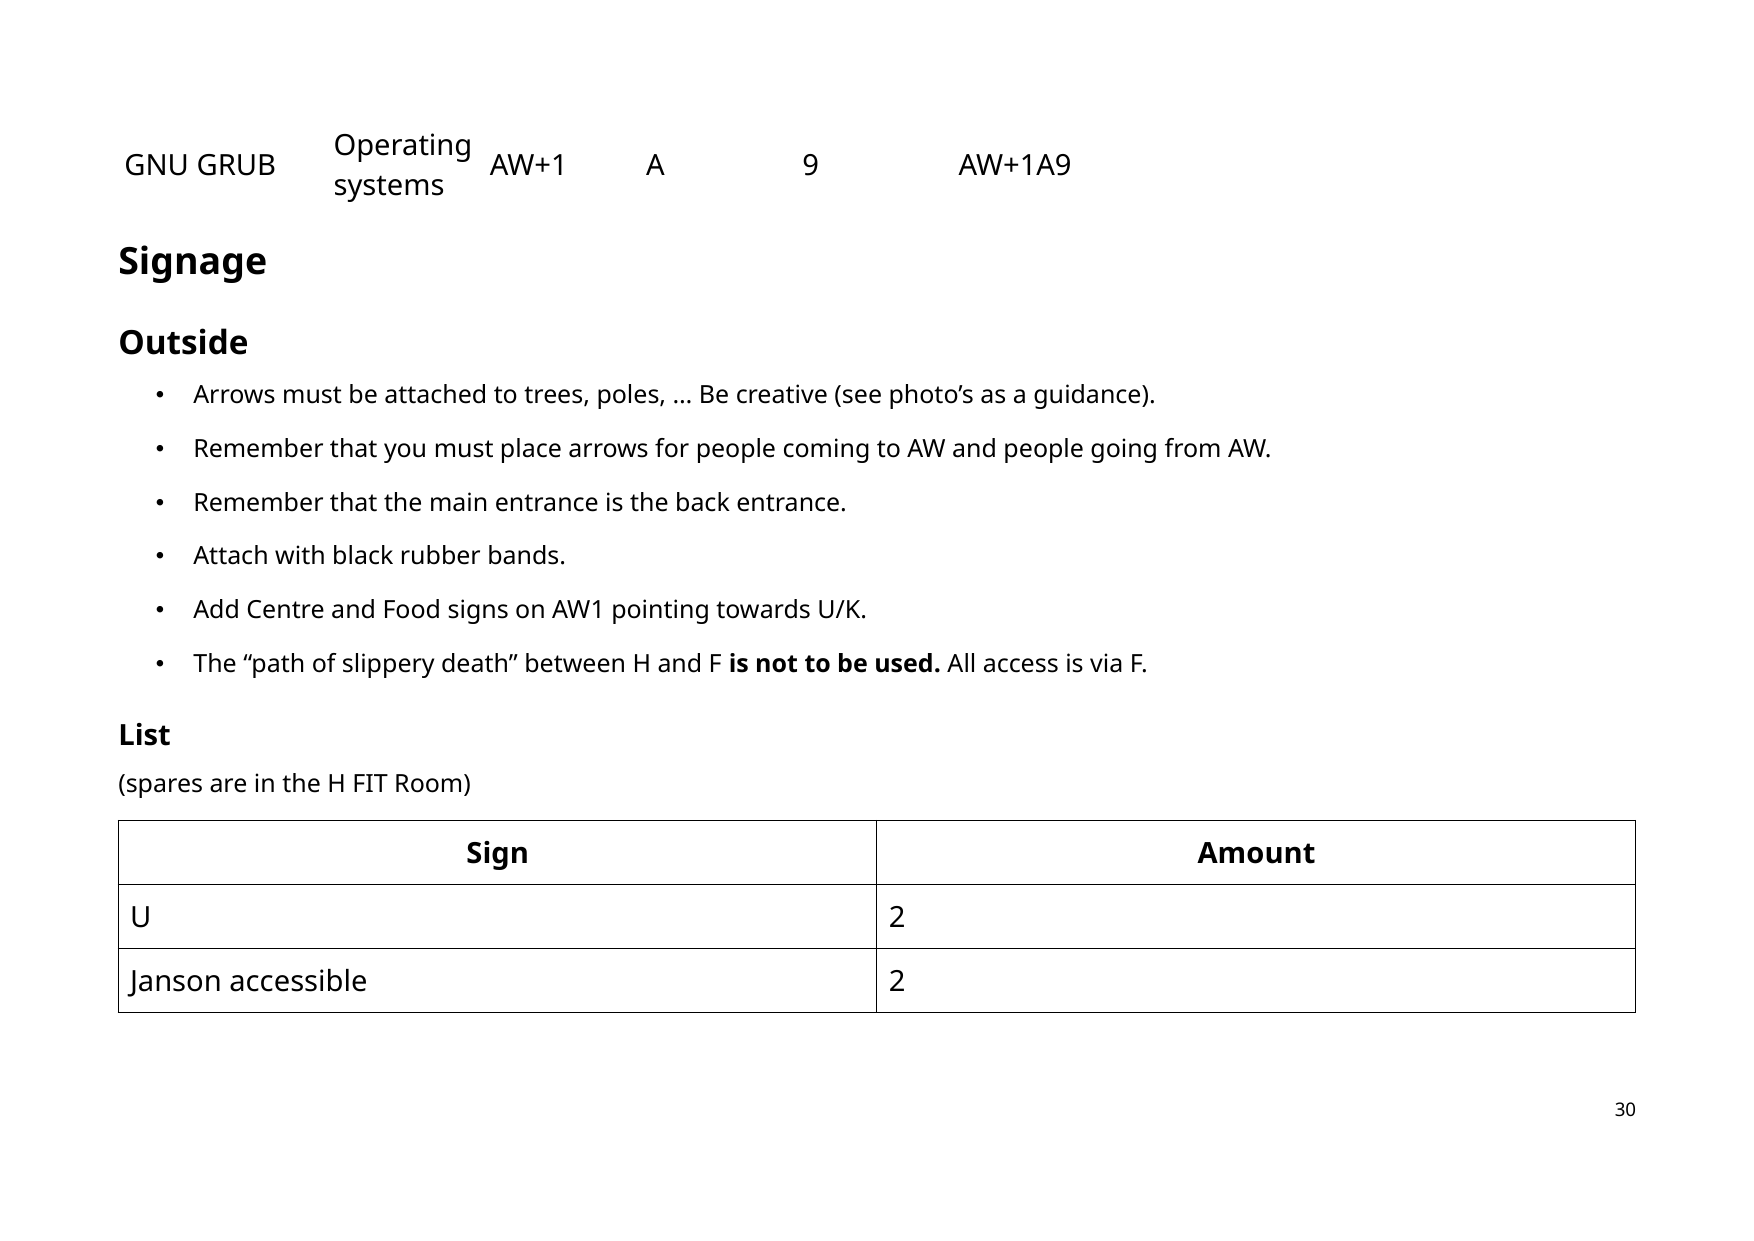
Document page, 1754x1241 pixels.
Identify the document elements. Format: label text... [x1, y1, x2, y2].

subtitle Outside [118, 319, 1636, 364]
table_cell AW+1 [484, 118, 640, 209]
list Attach with black rubber bands. [156, 538, 1636, 572]
list Add Centre and Food signs on AW1 pointing towards U/K. [156, 592, 1636, 626]
table_cell Operating systems [327, 118, 483, 209]
table_header Amount [877, 821, 1635, 884]
list Remember that you must place arrows for people coming to AW and people going from AW. [156, 430, 1636, 464]
subtitle Signage [118, 234, 1636, 285]
subtitle List [118, 714, 1636, 753]
table_header Sign [119, 821, 876, 884]
table_cell U [119, 885, 876, 948]
list Arrows must be attached to trees, poles, … Be creative (see photo’s as a guidance). [156, 377, 1636, 411]
table_cell 9 [796, 118, 952, 209]
table_cell 2 [877, 949, 1635, 1012]
table_cell 2 [877, 885, 1635, 948]
list The “path of slippery death” between H and F is not to be used. All access is via F. [156, 645, 1636, 679]
table_cell GNU GRUB [118, 118, 327, 209]
list Remember that the main entrance is the back entrance. [156, 484, 1636, 518]
table_cell A [640, 118, 796, 209]
table_cell AW+1A9 [952, 118, 1110, 209]
table_cell Janson accessible [119, 949, 876, 1012]
text (spares are in the H FIT Room) [118, 766, 1636, 800]
